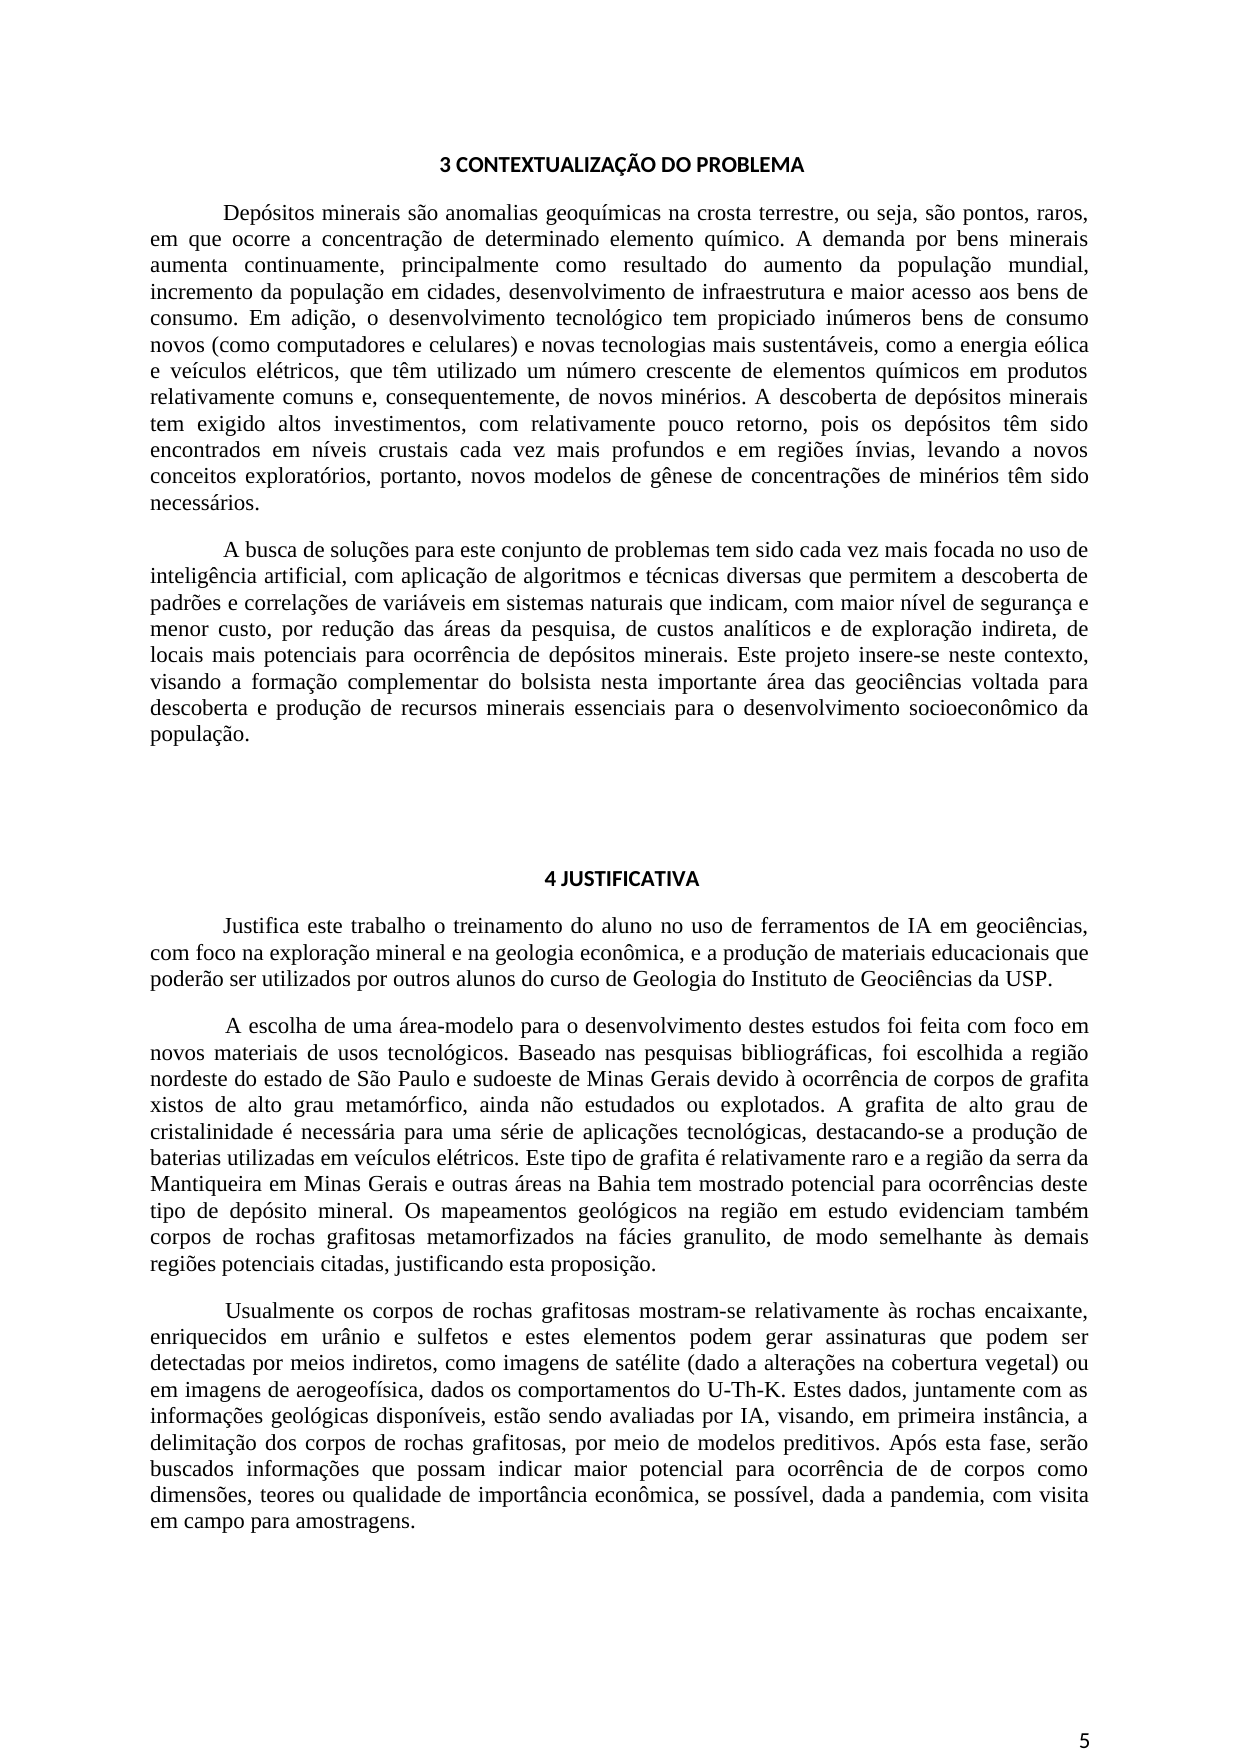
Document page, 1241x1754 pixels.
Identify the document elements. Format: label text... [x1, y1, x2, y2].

text A escolha de uma área-modelo para o desenvolvimento destes estudos foi feita com foco em novos materiais de usos tecnológicos. Baseado nas pesquisas bibliográficas, foi escolhida a região nordeste do estado de São Paulo e sudoeste de Minas Gerais devido à ocorrência de corpos de grafita xistos de alto grau metamórfico, ainda não estudados ou explotados. A grafita de alto grau de cristalinidade é necessária para uma série de aplicações tecnológicas, destacando-se a produção de baterias utilizadas em veículos elétricos. Este tipo de grafita é relativamente raro e a região da serra da Mantiqueira em Minas Gerais e outras áreas na Bahia tem mostrado potencial para ocorrências deste tipo de depósito mineral. Os mapeamentos geológicos na região em estudo evidenciam também corpos de rochas grafitosas metamorfizados na fácies granulito, de modo semelhante às demais regiões potenciais citadas, justificando esta proposição. [150, 1012, 1090, 1276]
text A busca de soluções para este conjunto de problemas tem sido cada vez mais focada no uso de inteligência artificial, com aplicação de algoritmos e técnicas diversas que permitem a descoberta de padrões e correlações de variáveis em sistemas naturais que indicam, com maior nível de segurança e menor custo, por redução das áreas da pesquisa, de custos analíticos e de exploração indireta, de locais mais potenciais para ocorrência de depósitos minerais. Este projeto insere-se neste contexto, visando a formação complementar do bolsista nesta importante área das geociências voltada para descoberta e produção de recursos minerais essenciais para o desenvolvimento socioeconômico da população. [150, 536, 1090, 747]
subtitle 3 CONTEXTUALIZAÇÃO DO PROBLEMA [153, 150, 1090, 178]
subtitle 4 JUSTIFICATIVA [153, 864, 1090, 892]
text Justifica este trabalho o treinamento do aluno no uso de ferramentos de IA em geociências, com foco na exploração mineral e na geologia econômica, e a produção de materiais educacionais que poderão ser utilizados por outros alunos do curso de Geologia do Instituto de Geociências da USP. [150, 912, 1090, 992]
text Usualmente os corpos de rochas grafitosas mostram-se relativamente às rochas encaixante, enriquecidos em urânio e sulfetos e estes elementos podem gerar assinaturas que podem ser detectadas por meios indiretos, como imagens de satélite (dado a alterações na cobertura vegetal) ou em imagens de aerogeofísica, dados os comportamentos do U-Th-K. Estes dados, juntamente com as informações geológicas disponíveis, estão sendo avaliadas por IA, visando, em primeira instância, a delimitação dos corpos de rochas grafitosas, por meio de modelos preditivos. Após esta fase, serão buscados informações que possam indicar maior potencial para ocorrência de de corpos como dimensões, teores ou qualidade de importância econômica, se possível, dada a pandemia, com visita em campo para amostragens. [150, 1297, 1090, 1534]
text Depósitos minerais são anomalias geoquímicas na crosta terrestre, ou seja, são pontos, raros, em que ocorre a concentração de determinado elemento químico. A demanda por bens minerais aumenta continuamente, principalmente como resultado do aumento da população mundial, incremento da população em cidades, desenvolvimento de infraestrutura e maior acesso aos bens de consumo. Em adição, o desenvolvimento tecnológico tem propiciado inúmeros bens de consumo novos (como computadores e celulares) e novas tecnologias mais sustentáveis, como a energia eólica e veículos elétricos, que têm utilizado um número crescente de elementos químicos em produtos relativamente comuns e, consequentemente, de novos minérios. A descoberta de depósitos minerais tem exigido altos investimentos, com relativamente pouco retorno, pois os depósitos têm sido encontrados em níveis crustais cada vez mais profundos e em regiões ínvias, levando a novos conceitos exploratórios, portanto, novos modelos de gênese de concentrações de minérios têm sido necessários. [150, 199, 1090, 515]
